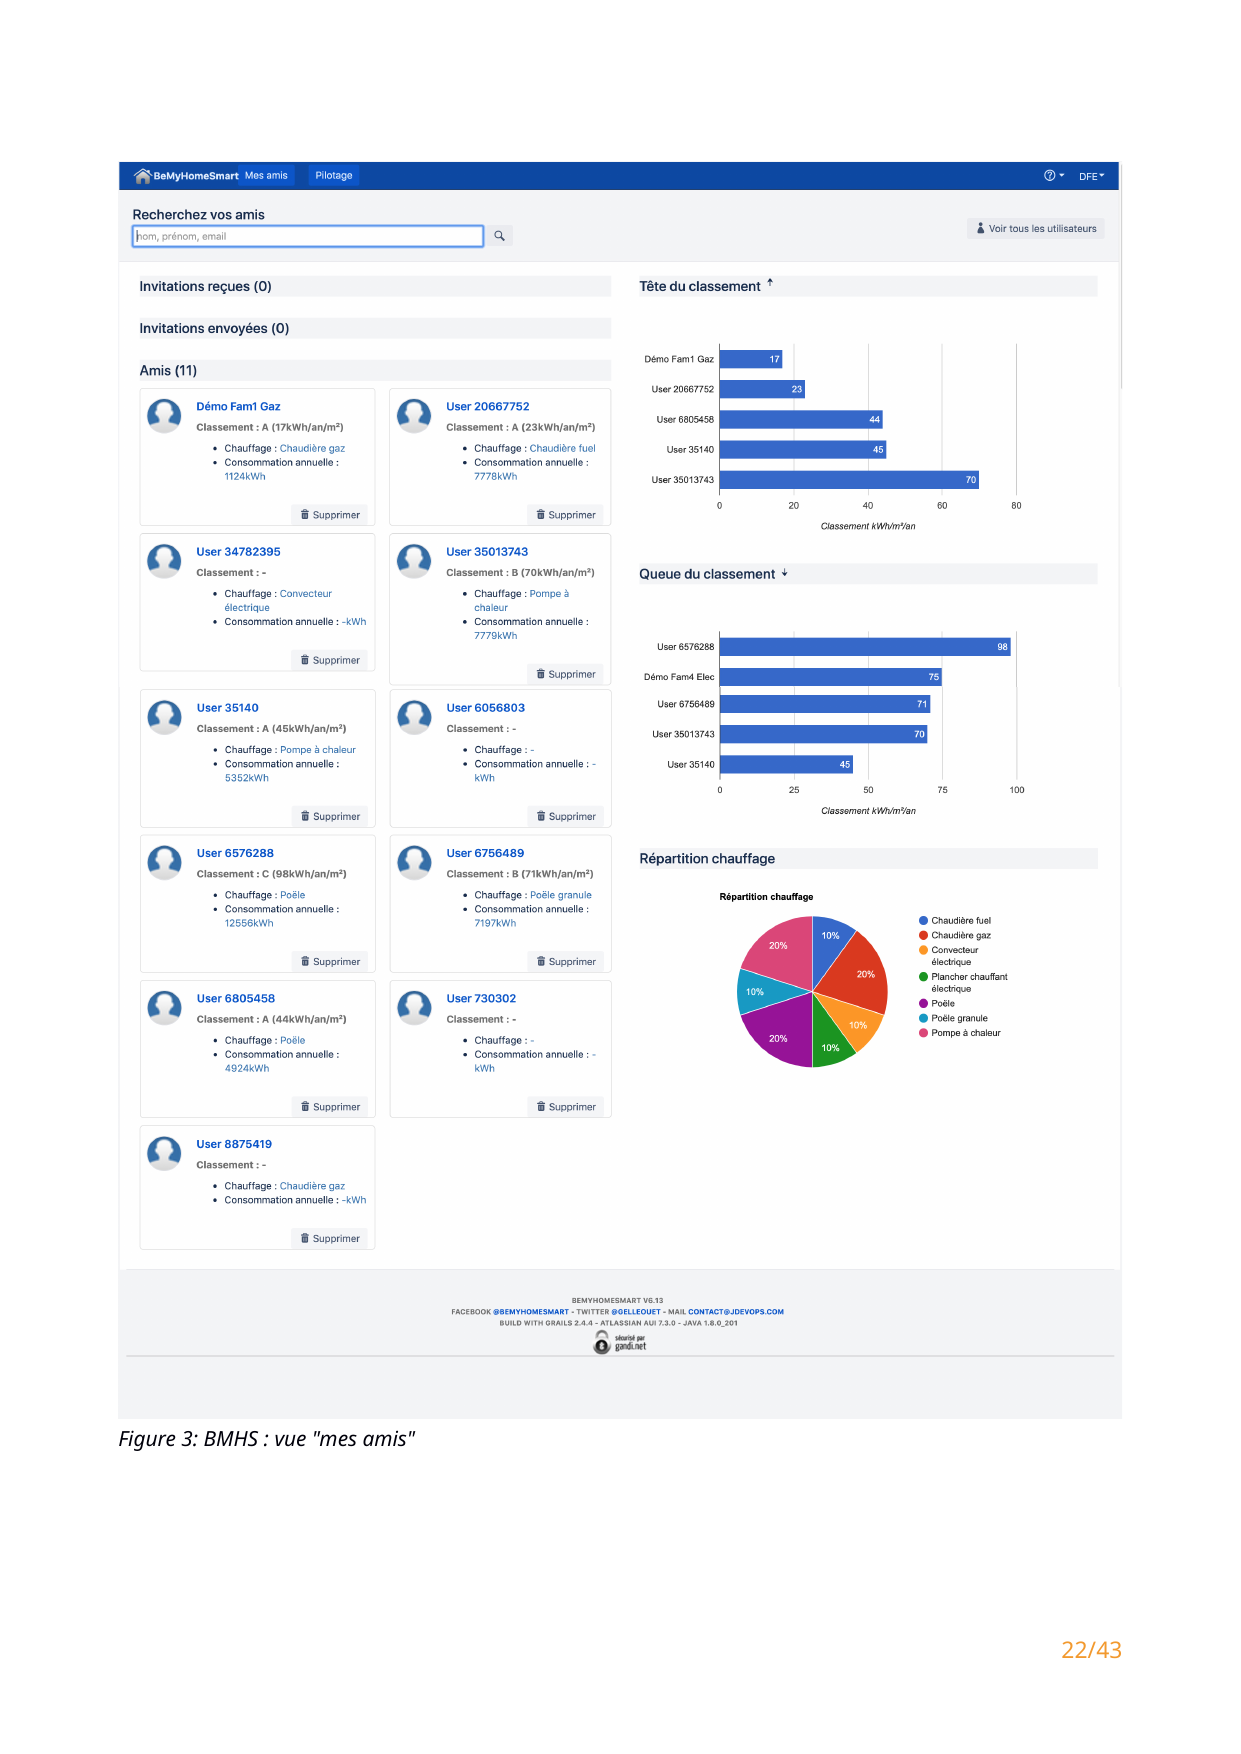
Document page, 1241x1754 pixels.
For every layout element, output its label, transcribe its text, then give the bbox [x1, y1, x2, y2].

picture [118, 161, 1123, 1419]
text Figure 3: BMHS : vue "mes amis" [118, 1419, 1122, 1453]
